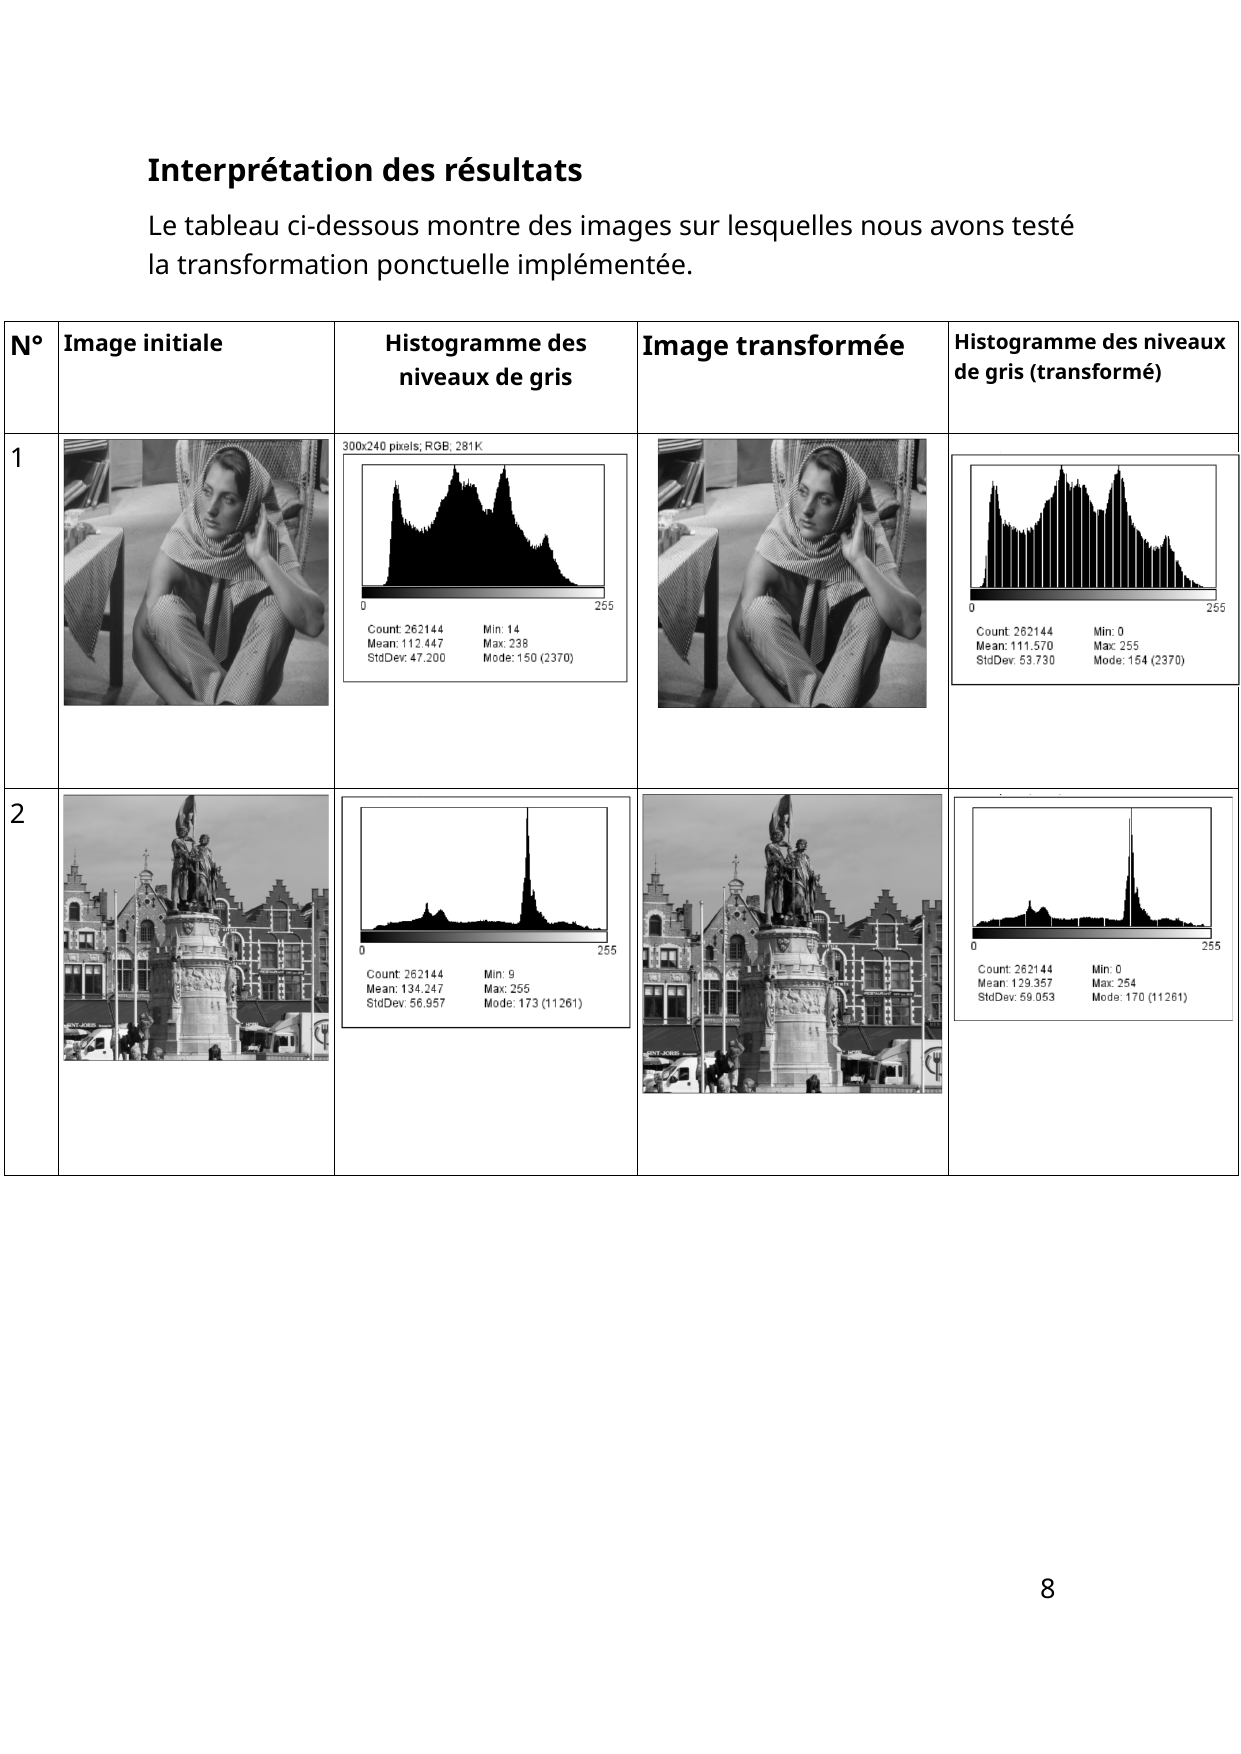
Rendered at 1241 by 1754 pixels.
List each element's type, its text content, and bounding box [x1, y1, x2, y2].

table_cell [638, 434, 948, 788]
table_header Histogramme des niveaux de gris (transformé) [949, 322, 1238, 433]
picture [950, 452, 1240, 687]
table_header Image transformée [638, 322, 948, 433]
table_cell [949, 434, 1238, 788]
table_cell 1 [5, 434, 58, 788]
table_header Image initiale [59, 322, 334, 433]
table_cell [59, 789, 334, 1175]
table_cell [949, 789, 1238, 1175]
table_header Histogramme des niveaux de gris [335, 322, 637, 433]
picture [340, 794, 631, 1030]
picture [953, 794, 1233, 1021]
text Interprétation des résultats [148, 148, 1093, 190]
table_cell [59, 434, 334, 788]
picture [657, 438, 927, 708]
table_cell [335, 434, 637, 788]
table_header N° [5, 322, 58, 433]
picture [340, 438, 631, 685]
picture [63, 438, 329, 707]
picture [63, 794, 329, 1061]
table_cell [335, 789, 637, 1175]
table_cell [638, 789, 948, 1175]
picture [642, 794, 943, 1094]
text Le tableau ci-dessous montre des images sur lesquelles nous avons testé la transformation ponctuelle implémentée. [148, 206, 1093, 283]
table_cell 2 [5, 789, 58, 1175]
